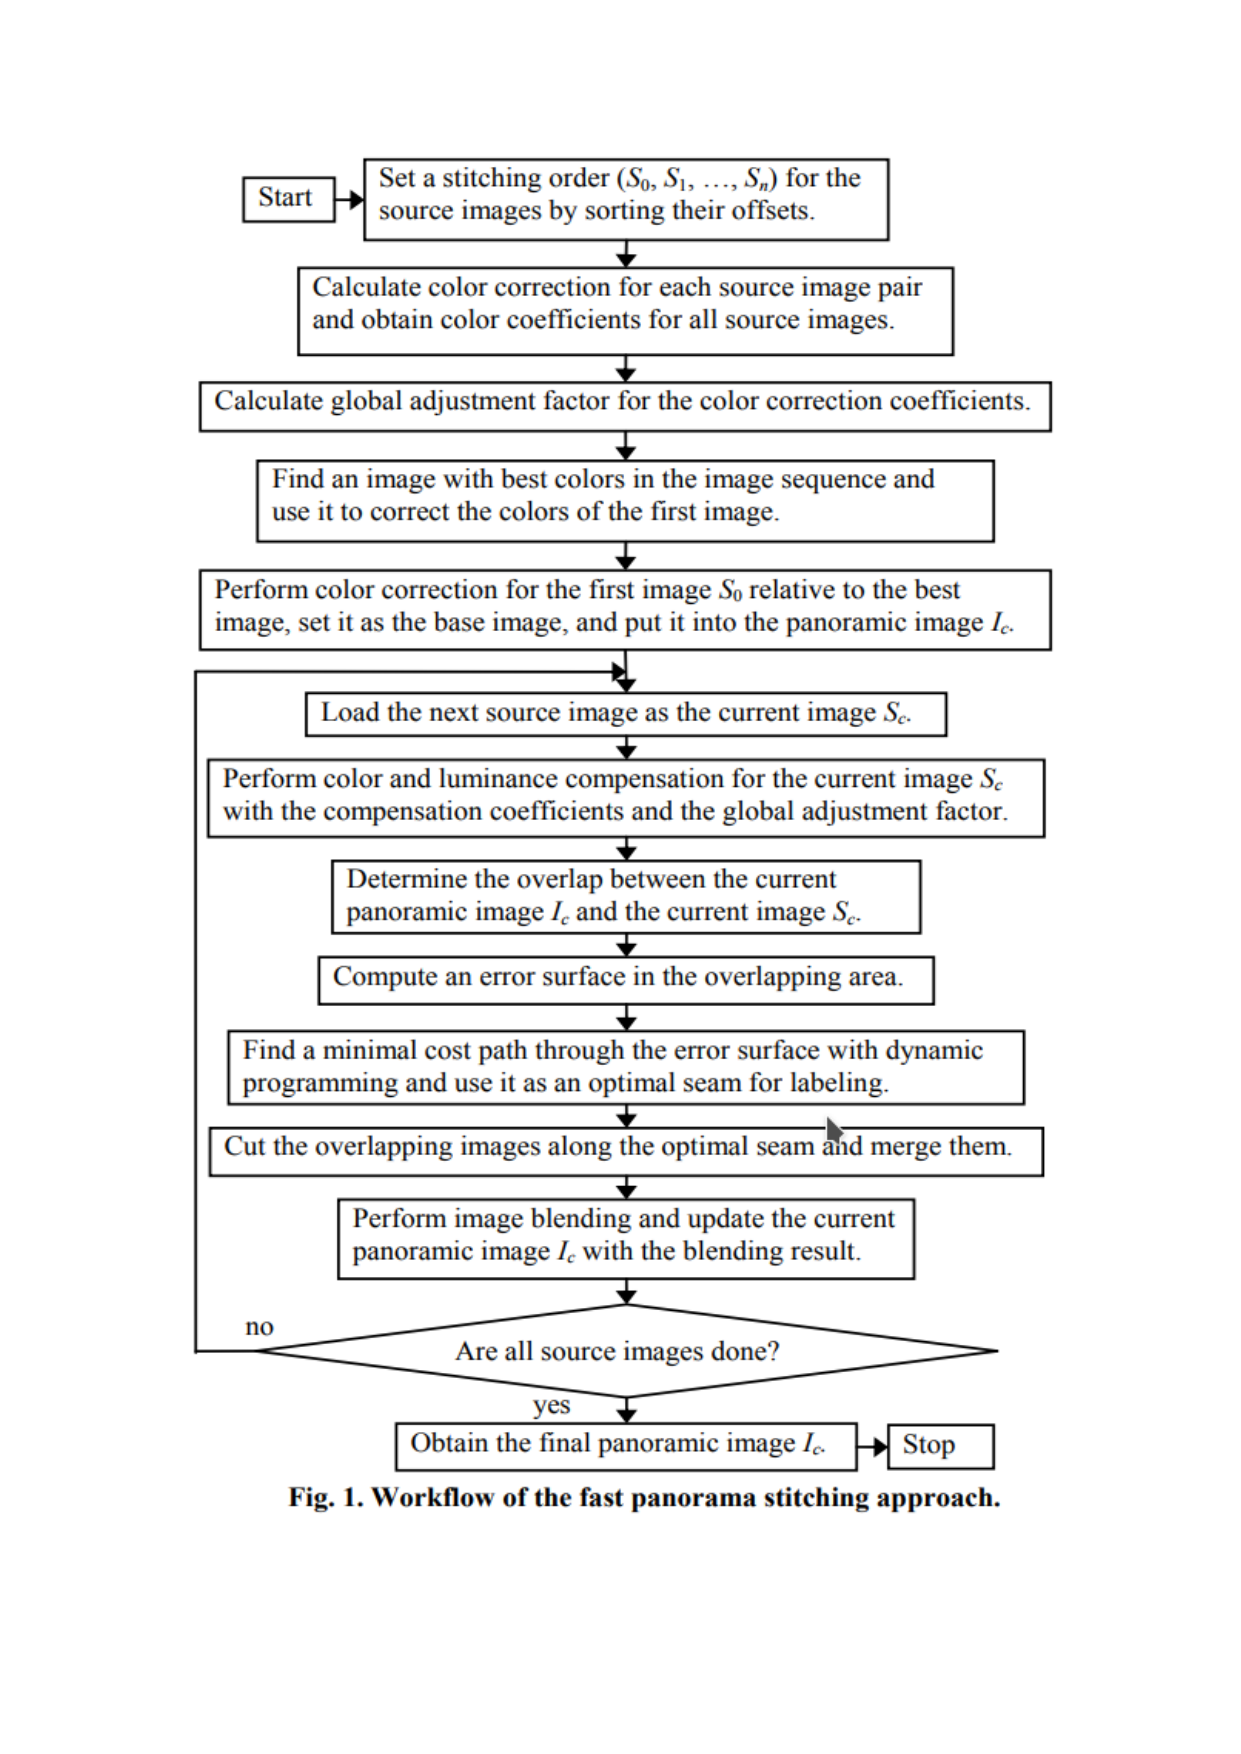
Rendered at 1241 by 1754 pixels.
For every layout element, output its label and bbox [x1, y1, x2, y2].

picture [188, 135, 1060, 1527]
